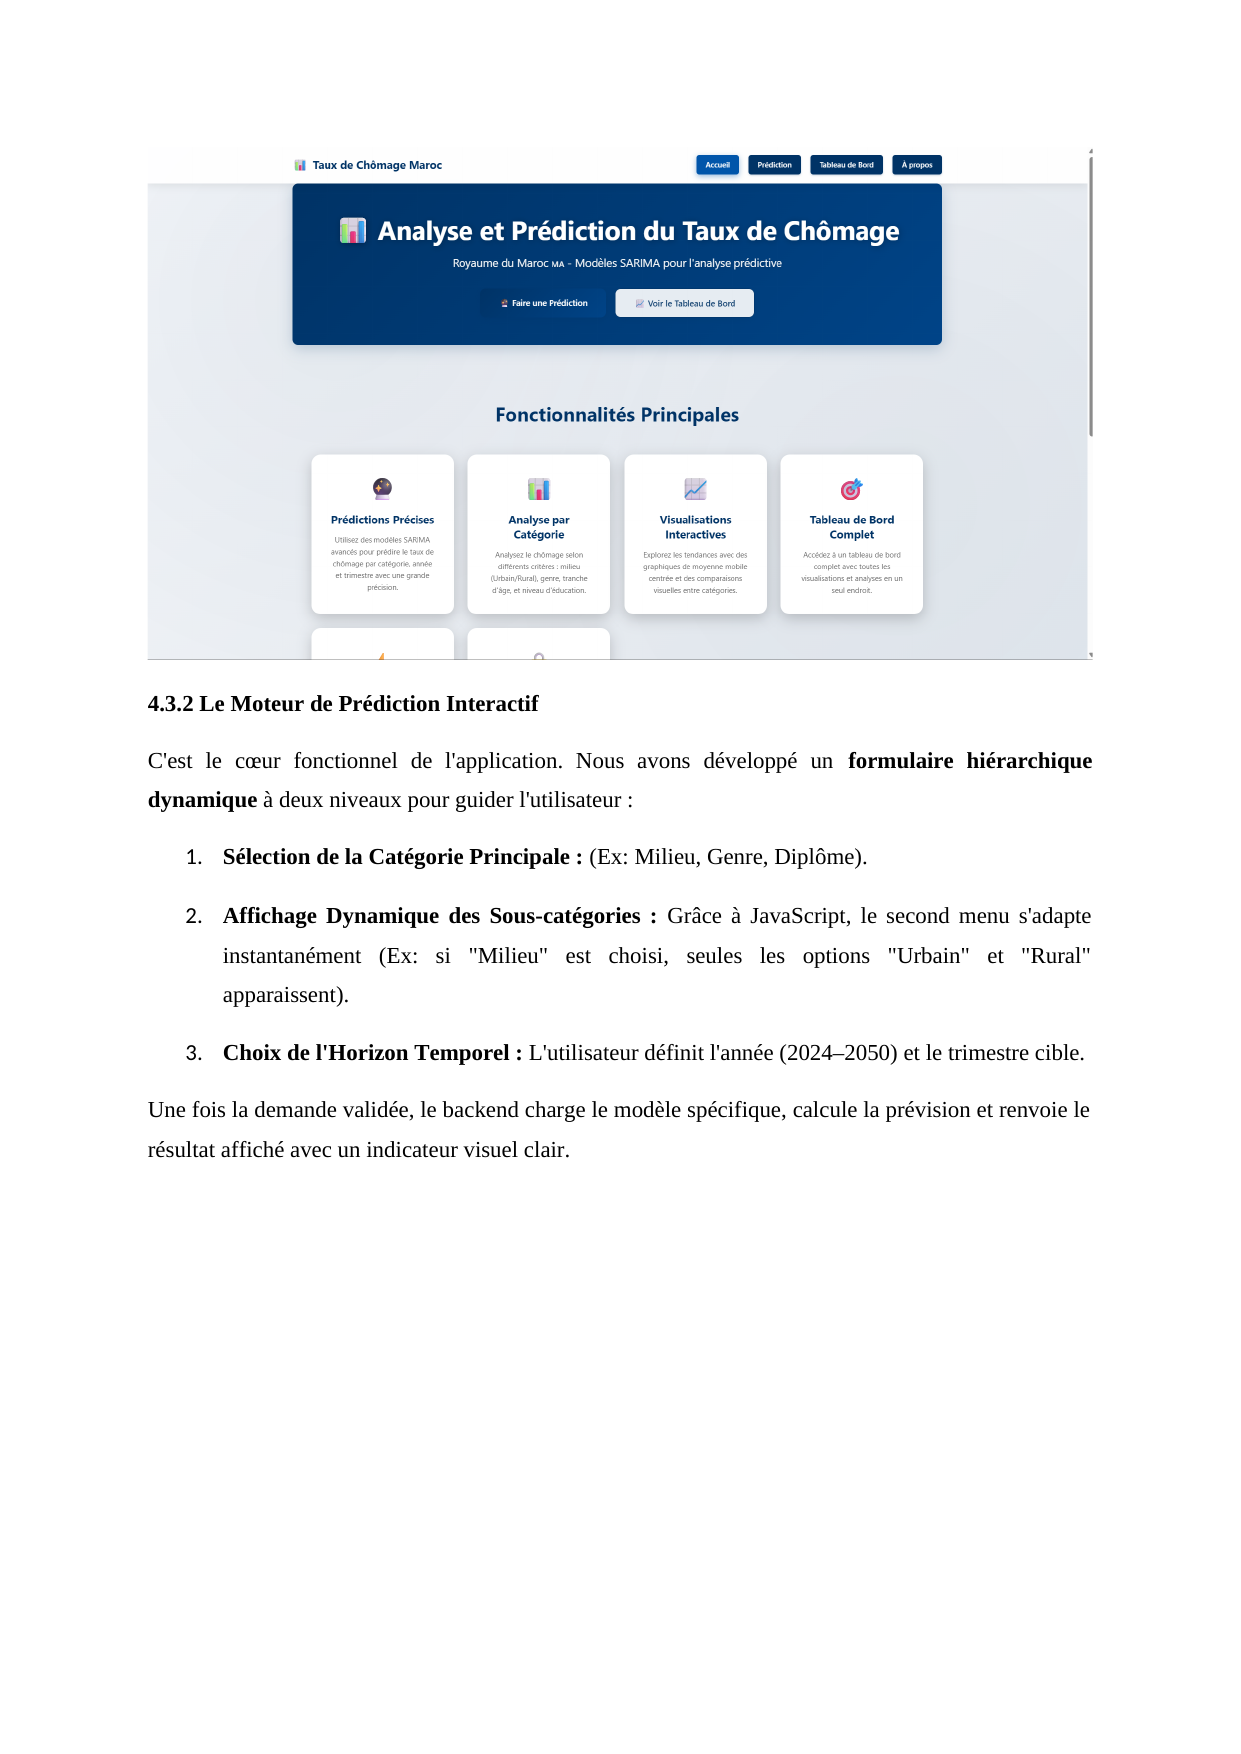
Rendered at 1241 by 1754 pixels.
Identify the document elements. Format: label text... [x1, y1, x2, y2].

text C'est le cœur fonctionnel de l'application. Nous avons développé un formulaire hiérarchique dynamique à deux niveaux pour guider l'utilisateur : [148, 747, 1093, 812]
list Sélection de la Catégorie Principale : (Ex: Milieu, Genre, Diplôme). [185, 842, 1093, 870]
text 4.3.2 Le Moteur de Prédiction Interactif [148, 691, 1093, 717]
list Choix de l'Horizon Temporel : L'utilisateur définit l'année (2024–2050) et le trimestre cible. [185, 1038, 1093, 1066]
list Affichage Dynamique des Sous-catégories : Grâce à JavaScript, le second menu s'adapte instantanément (Ex: si "Milieu" est choisi, seules les options "Urbain" et "Rural" apparaissent). [185, 901, 1093, 1008]
text Une fois la demande validée, le backend charge le modèle spécifique, calcule la prévision et renvoie le résultat affiché avec un indicateur visuel clair. [148, 1096, 1093, 1162]
